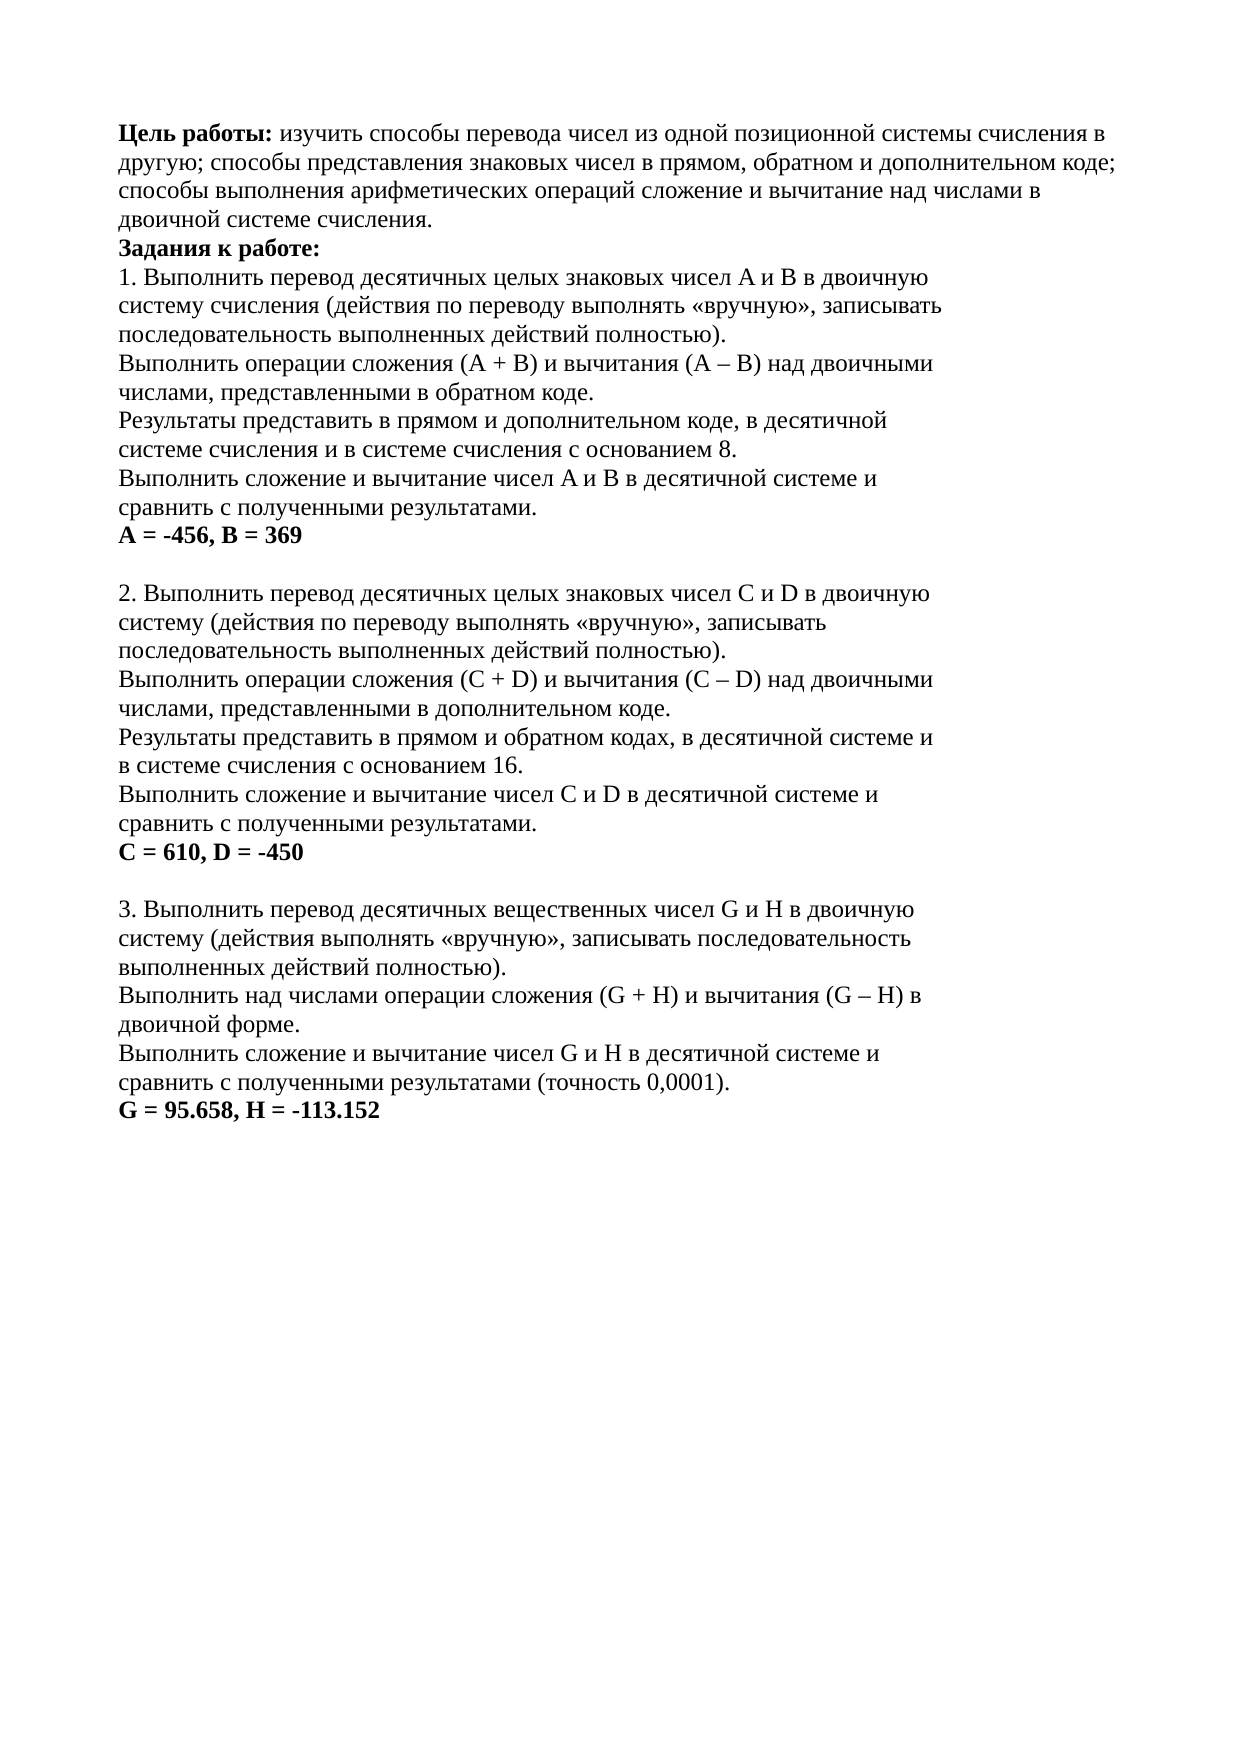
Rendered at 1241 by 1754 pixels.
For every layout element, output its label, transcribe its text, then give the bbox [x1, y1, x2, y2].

text 3. Выполнить перевод десятичных вещественных чисел G и H в двоичную [118, 894, 1122, 923]
text G = 95.658, H = -113.152 [118, 1096, 1122, 1124]
text последовательность выполненных действий полностью). [118, 636, 1122, 664]
text системе счисления и в системе счисления с основанием 8. [118, 434, 1122, 463]
text Выполнить сложение и вычитание чисел G и H в десятичной системе и [118, 1038, 1122, 1067]
text в системе счисления с основанием 16. [118, 751, 1122, 779]
text систему (действия выполнять «вручную», записывать последовательность [118, 923, 1122, 952]
text Результаты представить в прямом и дополнительном коде, в десятичной [118, 406, 1122, 434]
text числами, представленными в обратном коде. [118, 377, 1122, 406]
text Цель работы: изучить способы перевода чисел из одной позиционной системы счисления в другую; способы представления знаковых чисел в прямом, обратном и дополнительном коде; способы выполнения арифметических операций сложение и вычитание над числами в двоичной системе счисления. [118, 118, 1122, 233]
text Выполнить сложение и вычитание чисел С и D в десятичной системе и [118, 779, 1122, 808]
text Выполнить сложение и вычитание чисел A и B в десятичной системе и [118, 463, 1122, 492]
text сравнить с полученными результатами (точность 0,0001). [118, 1067, 1122, 1096]
text Задания к работе: [118, 233, 1122, 262]
text выполненных действий полностью). [118, 952, 1122, 981]
text Результаты представить в прямом и обратном кодах, в десятичной системе и [118, 722, 1122, 751]
text Выполнить над числами операции сложения (G + H) и вычитания (G – H) в [118, 981, 1122, 1009]
text 1. Выполнить перевод десятичных целых знаковых чисел A и B в двоичную [118, 262, 1122, 291]
text 2. Выполнить перевод десятичных целых знаковых чисел C и D в двоичную [118, 578, 1122, 607]
text сравнить с полученными результатами. [118, 808, 1122, 837]
text Выполнить операции сложения (А + В) и вычитания (А – В) над двоичными [118, 348, 1122, 377]
text Выполнить операции сложения (С + D) и вычитания (С – D) над двоичными [118, 664, 1122, 693]
text сравнить с полученными результатами. [118, 492, 1122, 521]
text последовательность выполненных действий полностью). [118, 319, 1122, 348]
text двоичной форме. [118, 1009, 1122, 1038]
text систему счисления (действия по переводу выполнять «вручную», записывать [118, 291, 1122, 319]
text систему (действия по переводу выполнять «вручную», записывать [118, 607, 1122, 636]
text А = -456, В = 369 [118, 521, 1122, 549]
text числами, представленными в дополнительном коде. [118, 693, 1122, 722]
text С = 610, D = -450 [118, 837, 1122, 866]
